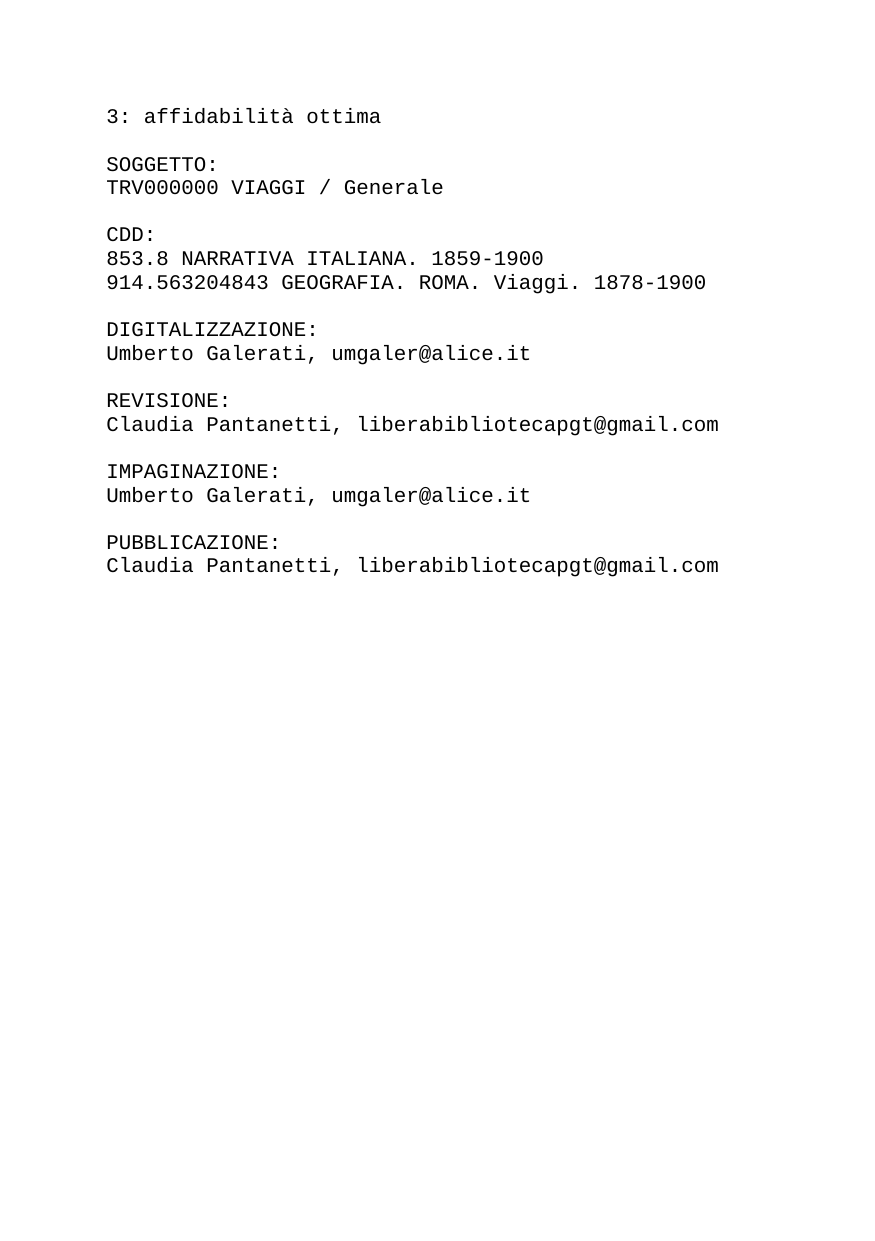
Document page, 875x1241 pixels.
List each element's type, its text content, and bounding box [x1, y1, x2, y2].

text Umberto Galerati, umgaler@alice.it [106, 343, 768, 366]
text PUBBLICAZIONE: [106, 532, 768, 556]
text SOGGETTO: [106, 153, 768, 177]
text 3: affidabilità ottima [106, 106, 768, 130]
text DIGITALIZZAZIONE: [106, 319, 768, 343]
text TRV000000 VIAGGI / Generale [106, 177, 768, 201]
text REVISIONE: [106, 390, 768, 414]
text Claudia Pantanetti, liberabibliotecapgt@gmail.com [106, 556, 768, 579]
text CDD: [106, 224, 768, 248]
text 853.8 NARRATIVA ITALIANA. 1859-1900 [106, 248, 768, 272]
text 914.563204843 GEOGRAFIA. ROMA. Viaggi. 1878-1900 [106, 272, 768, 295]
text Umberto Galerati, umgaler@alice.it [106, 484, 768, 508]
text Claudia Pantanetti, liberabibliotecapgt@gmail.com [106, 414, 768, 437]
text IMPAGINAZIONE: [106, 461, 768, 484]
